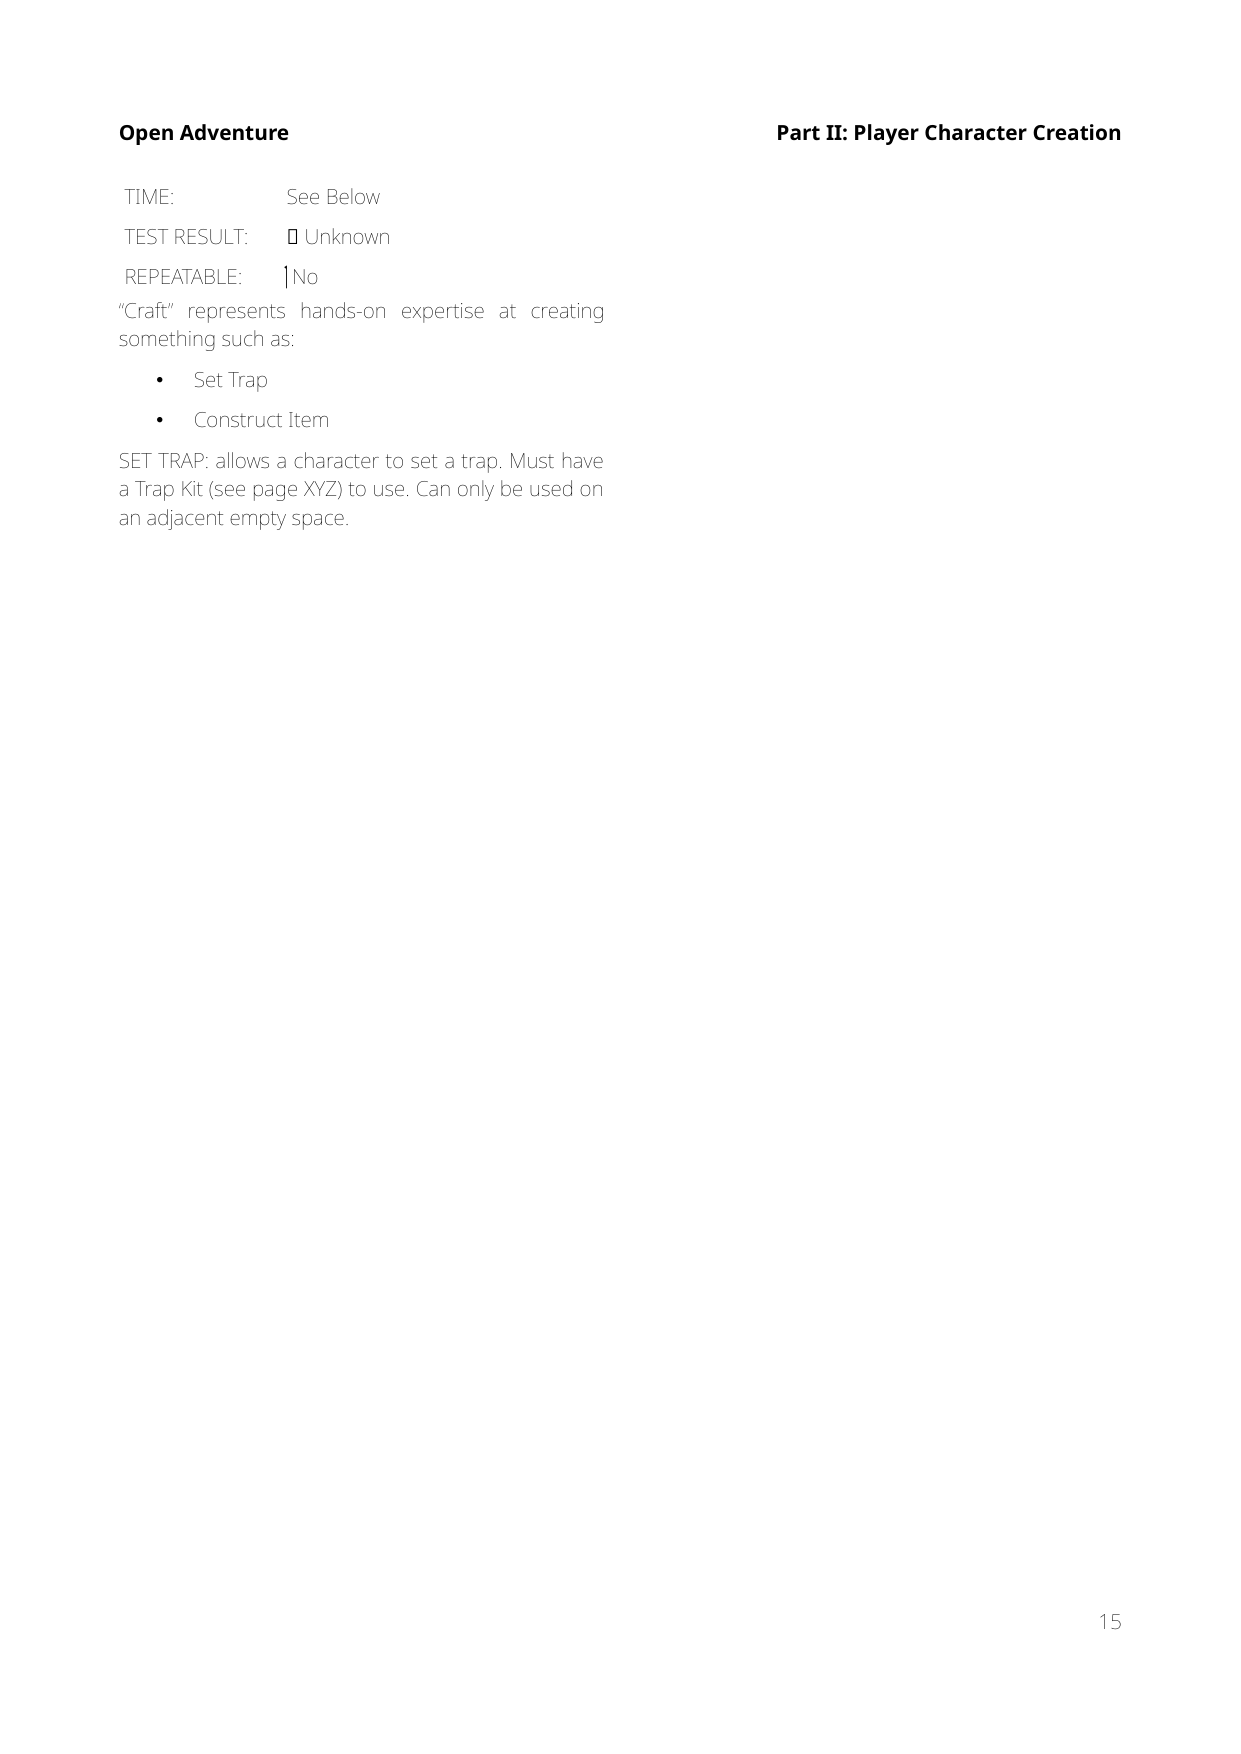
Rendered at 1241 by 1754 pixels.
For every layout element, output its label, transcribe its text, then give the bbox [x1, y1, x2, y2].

table_cell REPEATABLE: [119, 256, 281, 296]
list Set Trap [156, 365, 605, 393]
table_cell TEST RESULT: [119, 216, 281, 256]
table_cell  No [281, 256, 605, 296]
text “Craft” represents hands-on expertise at creating something such as: [118, 296, 605, 353]
list Construct Item [156, 405, 605, 434]
table_header See Below [281, 176, 605, 216]
text SET TRAP: allows a character to set a trap. Must have a Trap Kit (see page XYZ) to use. Can only be used on an adjacent empty space. [118, 446, 605, 531]
table_header TIME: [119, 176, 281, 216]
table_cell  Unknown [281, 216, 605, 256]
